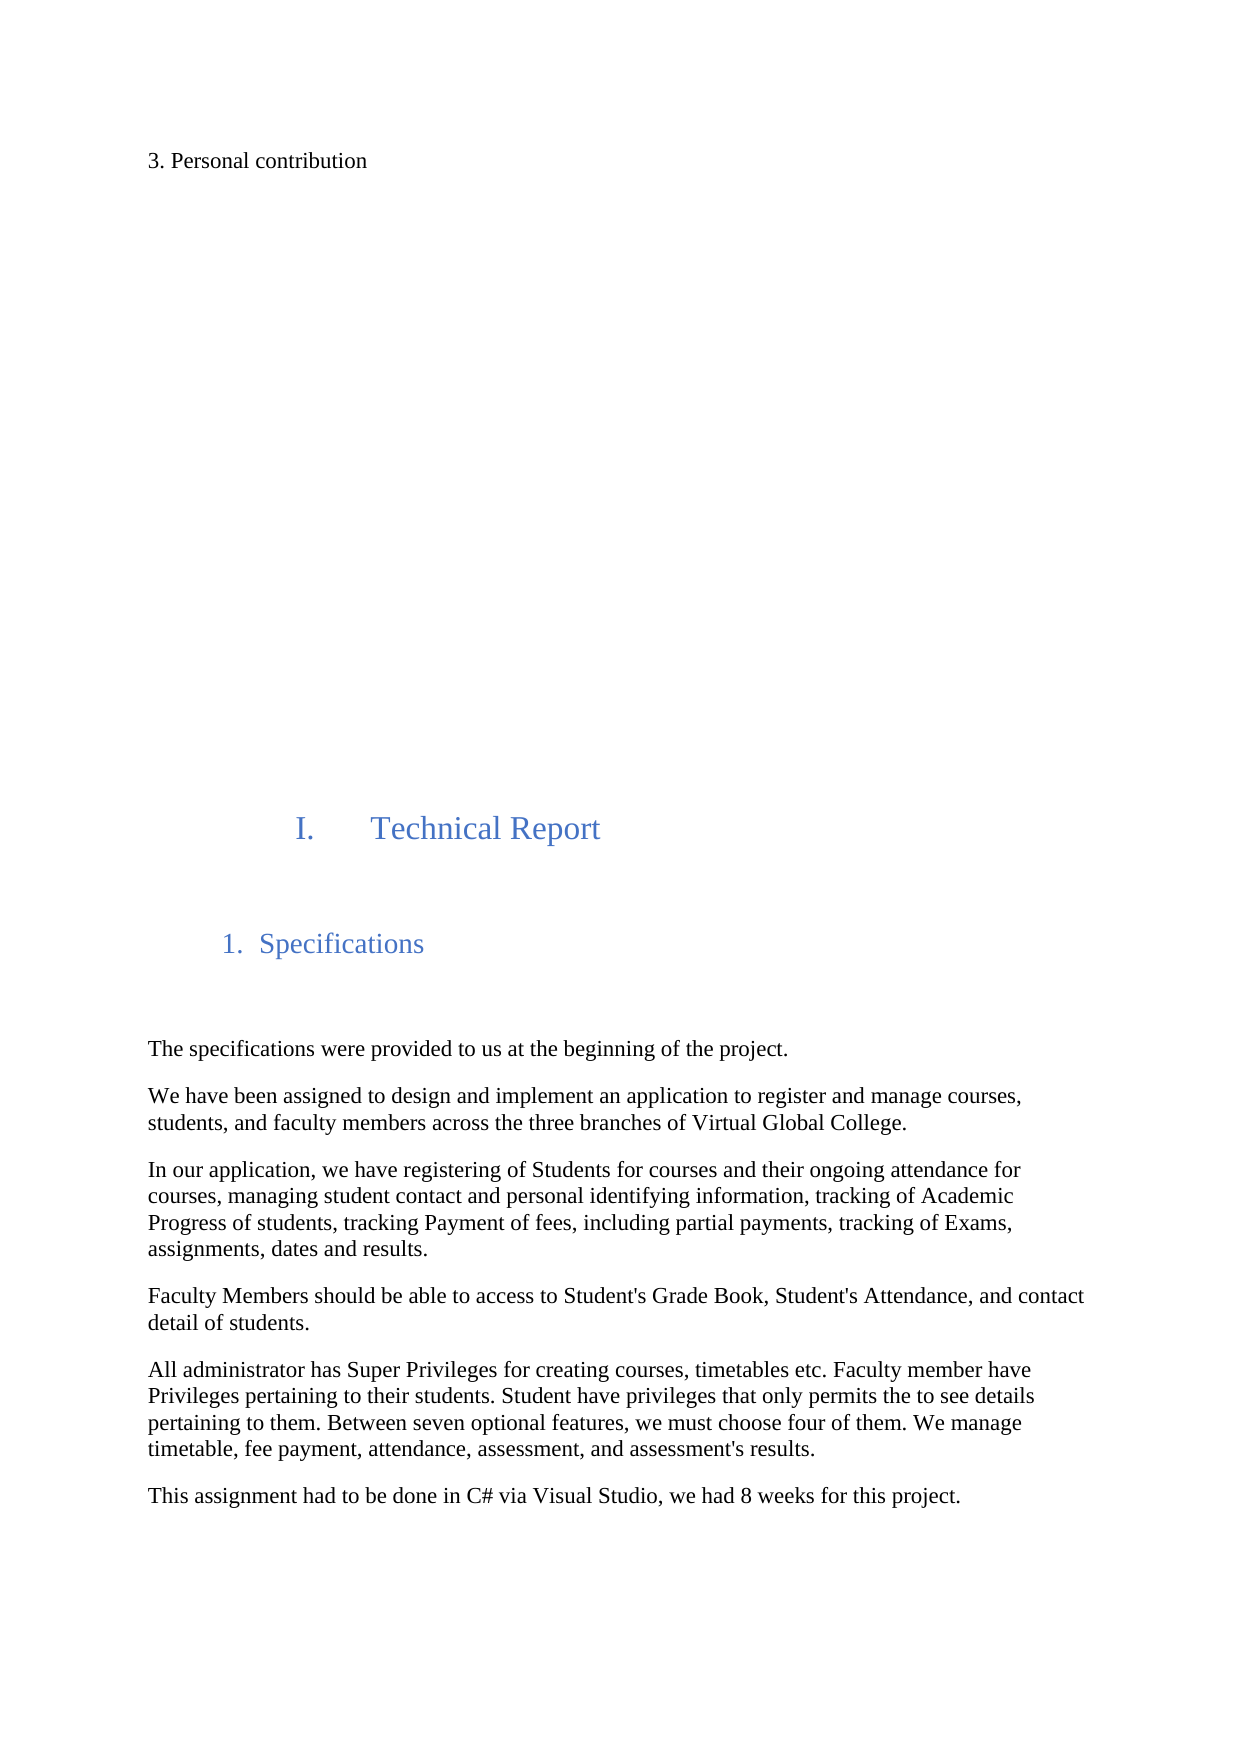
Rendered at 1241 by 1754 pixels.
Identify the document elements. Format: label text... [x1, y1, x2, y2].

text The specifications were provided to us at the beginning of the project. [148, 1035, 1093, 1062]
text 3. Personal contribution [148, 148, 1093, 174]
text Faculty Members should be able to access to Student's Grade Book, Student's Attendance, and contact detail of students. [148, 1282, 1093, 1335]
text We have been assigned to design and implement an application to register and manage courses, students, and faculty members across the three branches of Virtual Global College. [148, 1082, 1093, 1135]
list Specifications [221, 927, 1093, 960]
text All administrator has Super Privileges for creating courses, timetables etc. Faculty member have Privileges pertaining to their students. Student have privileges that only permits the to see details pertaining to them. Between seven optional features, we must choose four of them. We manage timetable, fee payment, attendance, assessment, and assessment's results. [148, 1356, 1093, 1461]
text This assignment had to be done in C# via Visual Studio, we had 8 weeks for this project. [148, 1482, 1093, 1508]
list Technical Report [295, 808, 1093, 847]
text In our application, we have registering of Students for courses and their ongoing attendance for courses, managing student contact and personal identifying information, tracking of Academic Progress of students, tracking Payment of fees, including partial payments, tracking of Exams, assignments, dates and results. [148, 1156, 1093, 1261]
